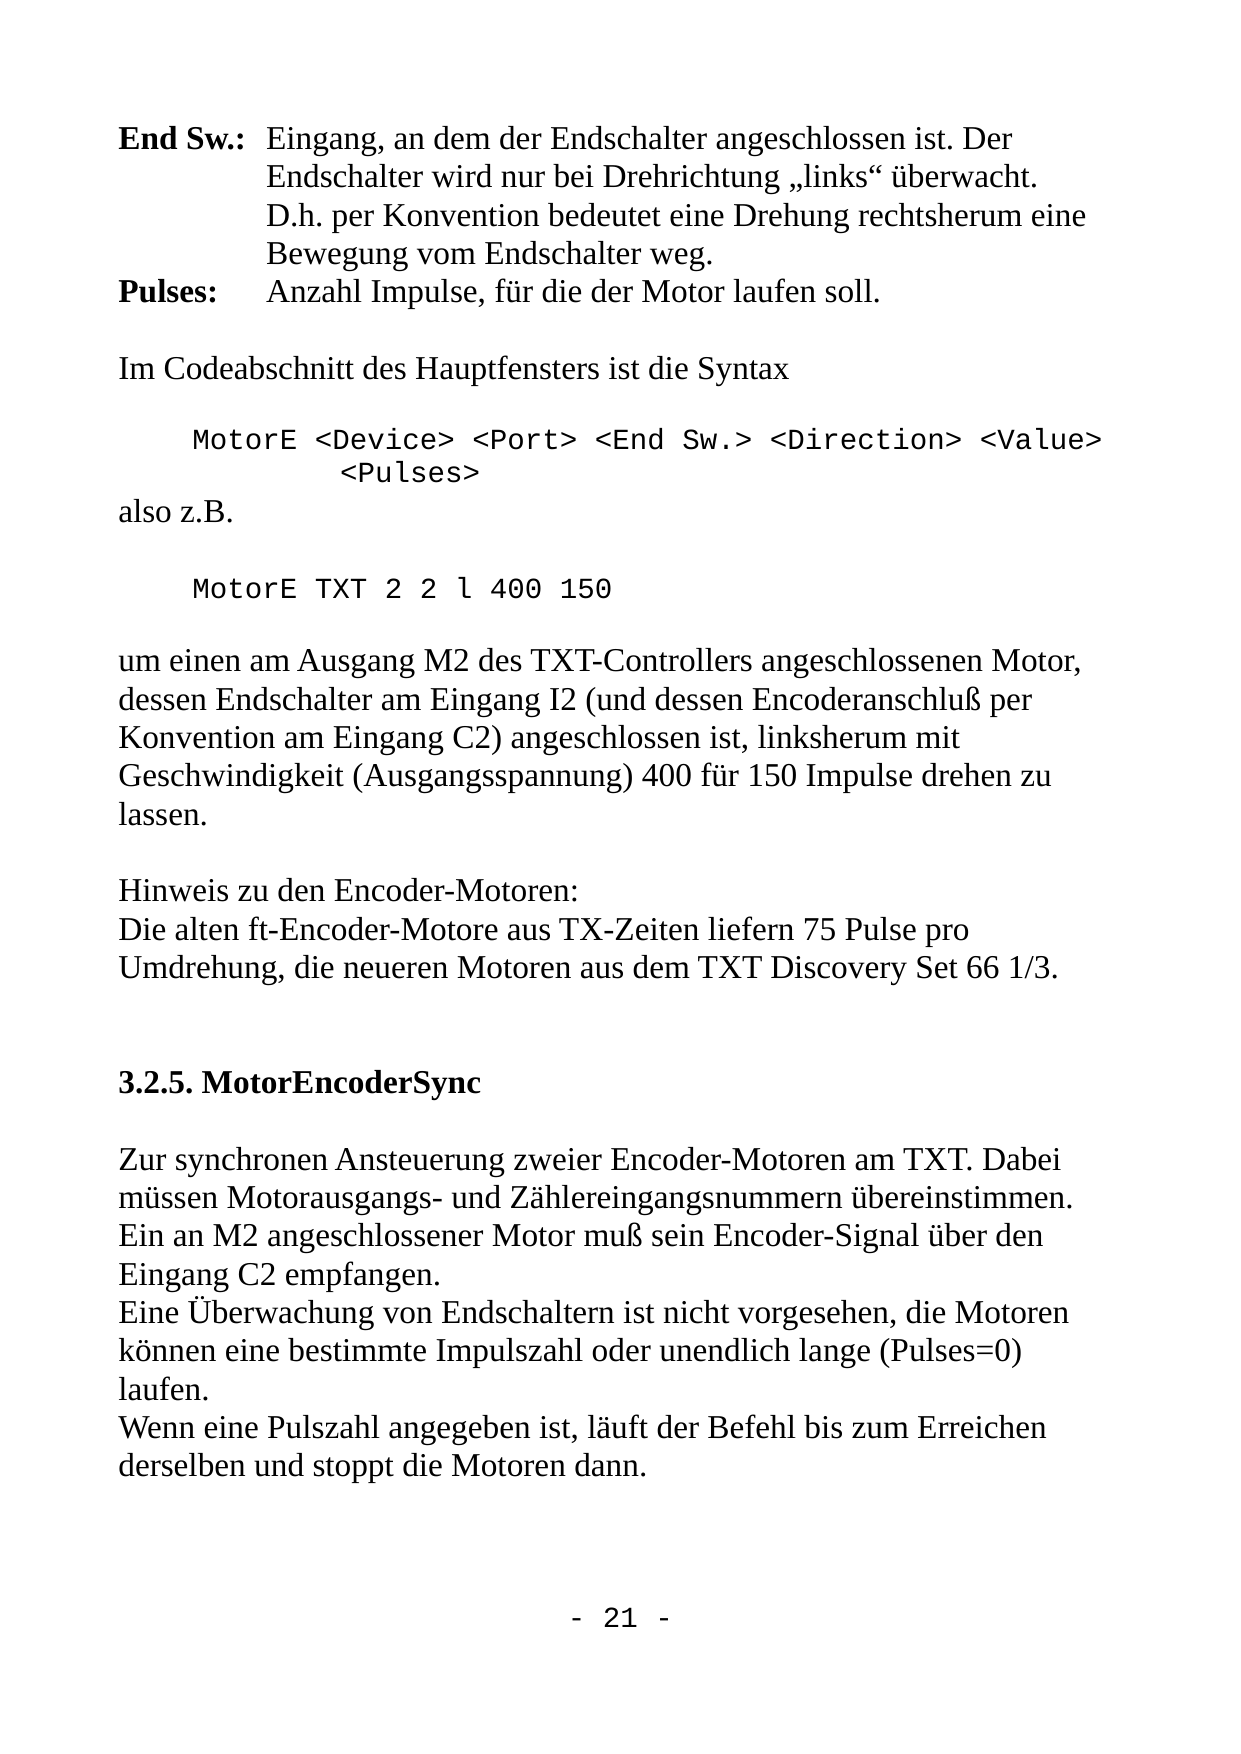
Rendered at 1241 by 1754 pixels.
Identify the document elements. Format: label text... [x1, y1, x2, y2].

text D.h. per Konvention bedeutet eine Drehung rechtsherum eine Bewegung vom Endschalter weg. [118, 195, 1122, 271]
text MotorE <Device> <Port> <End Sw.> <Direction> <Value> <Pulses> [118, 425, 1122, 491]
text Zur synchronen Ansteuerung zweier Encoder-Motoren am TXT. Dabei müssen Motorausgangs- und Zählereingangsnummern übereinstimmen. Ein an M2 angeschlossener Motor muß sein Encoder-Signal über den Eingang C2 empfangen. [118, 1139, 1122, 1292]
text MotorE TXT 2 2 l 400 150 [118, 567, 1122, 607]
text Wenn eine Pulszahl angegeben ist, läuft der Befehl bis zum Erreichen derselben und stoppt die Motoren dann. [118, 1407, 1122, 1484]
text 3.2.5. MotorEncoderSync [118, 1062, 1122, 1100]
text Die alten ft-Encoder-Motore aus TX-Zeiten liefern 75 Pulse pro Umdrehung, die neueren Motoren aus dem TXT Discovery Set 66 1/3. [118, 909, 1122, 985]
text um einen am Ausgang M2 des TXT-Controllers angeschlossenen Motor, dessen Endschalter am Eingang I2 (und dessen Encoderanschluß per Konvention am Eingang C2) angeschlossen ist, linksherum mit Geschwindigkeit (Ausgangsspannung) 400 für 150 Impulse drehen zu lassen. [118, 640, 1122, 832]
text Pulses: Anzahl Impulse, für die der Motor laufen soll. [118, 271, 1122, 310]
text Hinweis zu den Encoder-Motoren: [118, 870, 1122, 909]
text also z.B. [118, 491, 1122, 529]
text End Sw.: Eingang, an dem der Endschalter angeschlossen ist. Der Endschalter wird nur bei Drehrichtung „links“ überwacht. [118, 118, 1122, 195]
text Eine Überwachung von Endschaltern ist nicht vorgesehen, die Motoren können eine bestimmte Impulszahl oder unendlich lange (Pulses=0) laufen. [118, 1292, 1122, 1407]
text Im Codeabschnitt des Hauptfensters ist die Syntax [118, 348, 1122, 386]
